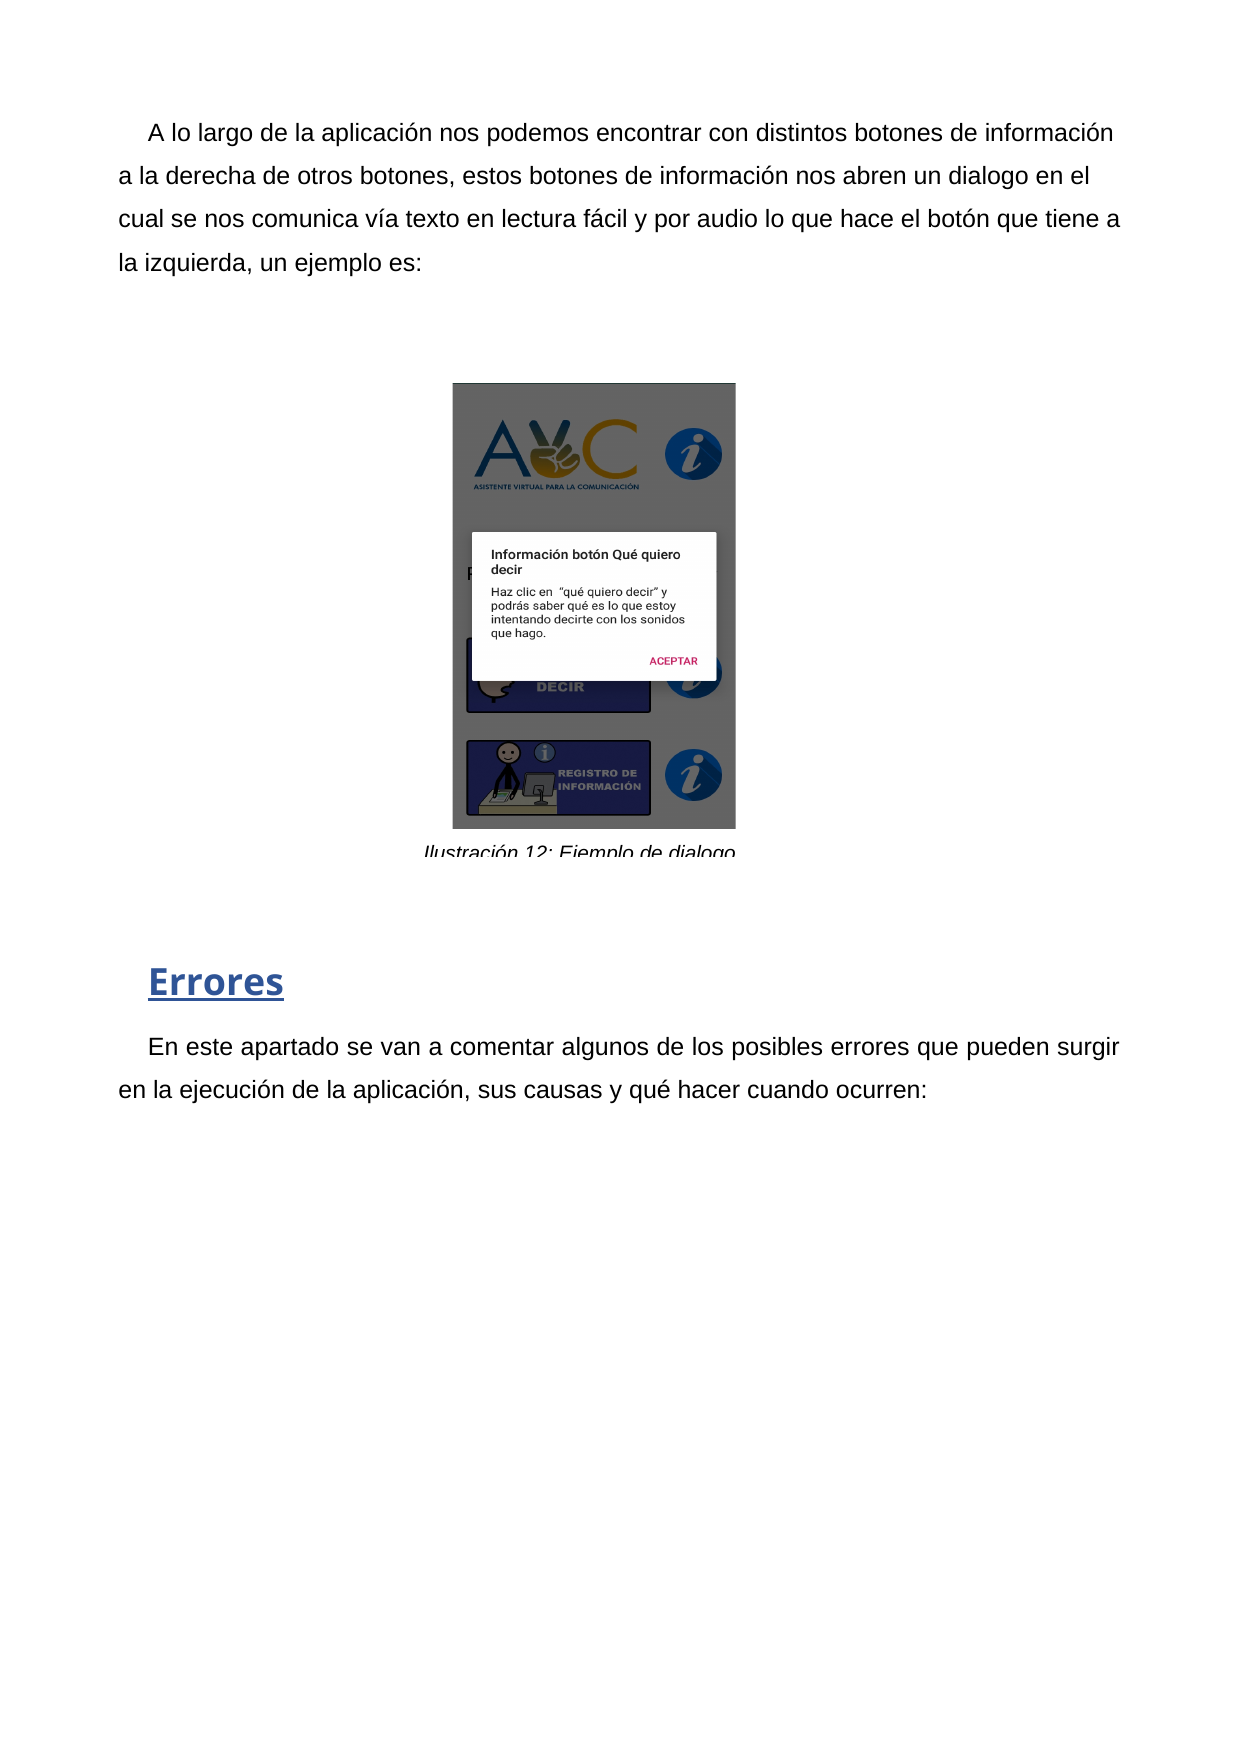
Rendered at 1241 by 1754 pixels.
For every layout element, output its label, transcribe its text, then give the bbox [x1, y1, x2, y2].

text En este apartado se van a comentar algunos de los posibles errores que pueden surgir en la ejecución de la aplicación, sus causas y qué hacer cuando ocurren: [118, 1032, 1122, 1104]
text A lo largo de la aplicación nos podemos encontrar con distintos botones de información a la derecha de otros botones, estos botones de información nos abren un dialogo en el cual se nos comunica vía texto en lectura fácil y por audio lo que hace el botón que tiene a la izquierda, un ejemplo es: [118, 118, 1122, 276]
text Ilustración 12: Ejemplo de dialogo [423, 364, 817, 856]
text [423, 291, 817, 364]
subtitle Errores [118, 955, 1122, 1006]
